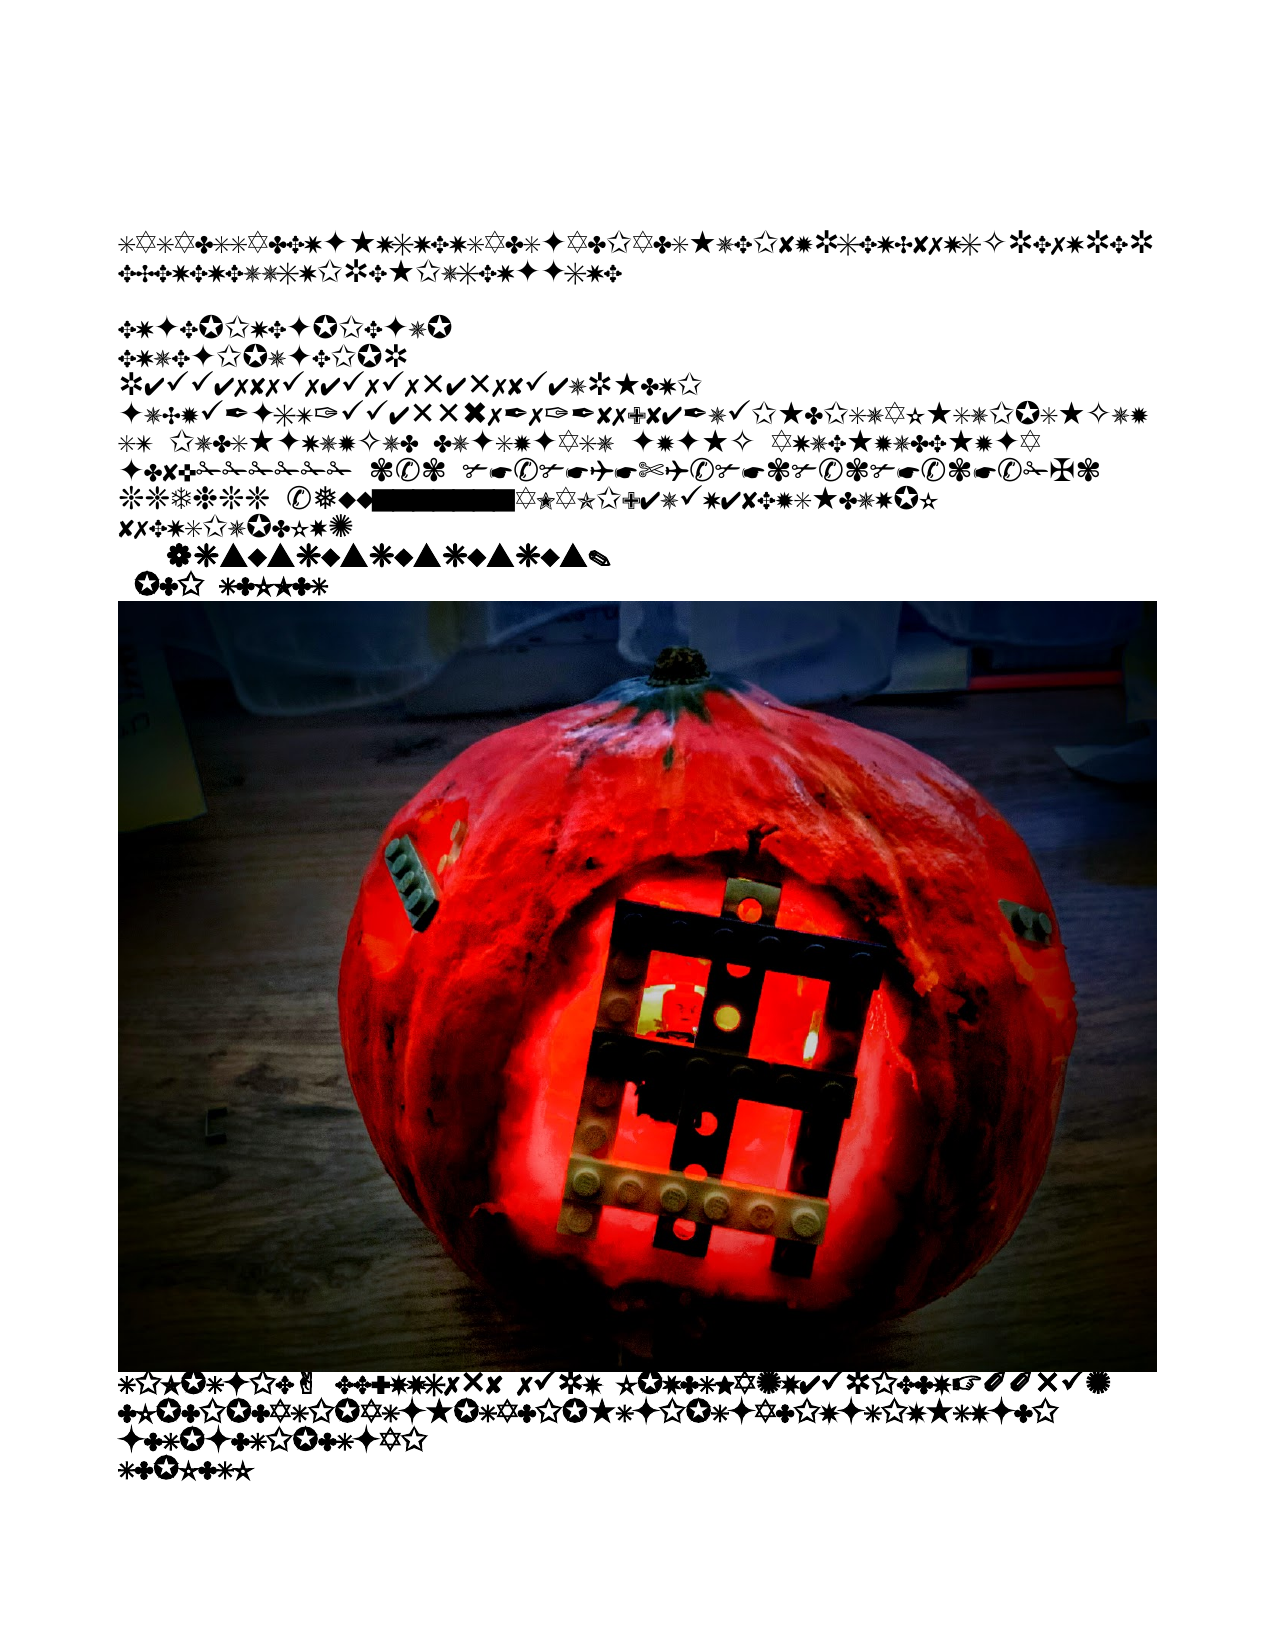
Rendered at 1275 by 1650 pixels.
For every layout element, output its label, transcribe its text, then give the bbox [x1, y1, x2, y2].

text SASADSSADEWFHWQWEWSADSFADIADSHUEI8YRQEWC87WQGRE7WRERECEWEWEUUQWIREHIUQEWFFQWE [118, 232, 1157, 289]
text JDI SDKODS [118, 573, 1157, 601]
text FDSJFDSIJDSFAI [118, 1428, 1157, 1457]
text SDJKDSK [118, 1457, 1157, 1485]
text jhdijh &euunnnnnnnAMAOI94U3W48EYSHDUXJK 87EWSIUJDKXZ [118, 488, 1157, 545]
text EWFEJIWEFJIEFUJ [118, 317, 1157, 346]
text EWUEFIJUFEIJR [118, 346, 1157, 374]
picture [118, 601, 1157, 1372]
text R433478737437375457834URHDWI FUCY32FQT133455672712879842U3IHDISUAKHSUIJSHGUYST IUDSHFWUYGUD DUFSYFASU FYFHG AWUEHYUDEHYFA FD8<!!!!!! ^&^ #*&#*(*$(&#*^#&^#*&^*&!@^ [118, 374, 1157, 488]
text SIOJSFIE, EE9UWQ758 73RU KJWDSMAZX43RIEDU+0053Z DKJDIJDASIJASFHJSADIJHSFIJSFADIUFSIUHSUFDI [118, 1372, 413, 1428]
text SIOJSFIE, EE9UWQ758 73RU KJWDSMAZX43RIEDU+0053Z DKJDIJDASIJASFHJSADIJHSFIJSFADIUFSIUHSUFDI [400, 1372, 1157, 1428]
text ahsushushushushus. [118, 545, 1157, 573]
